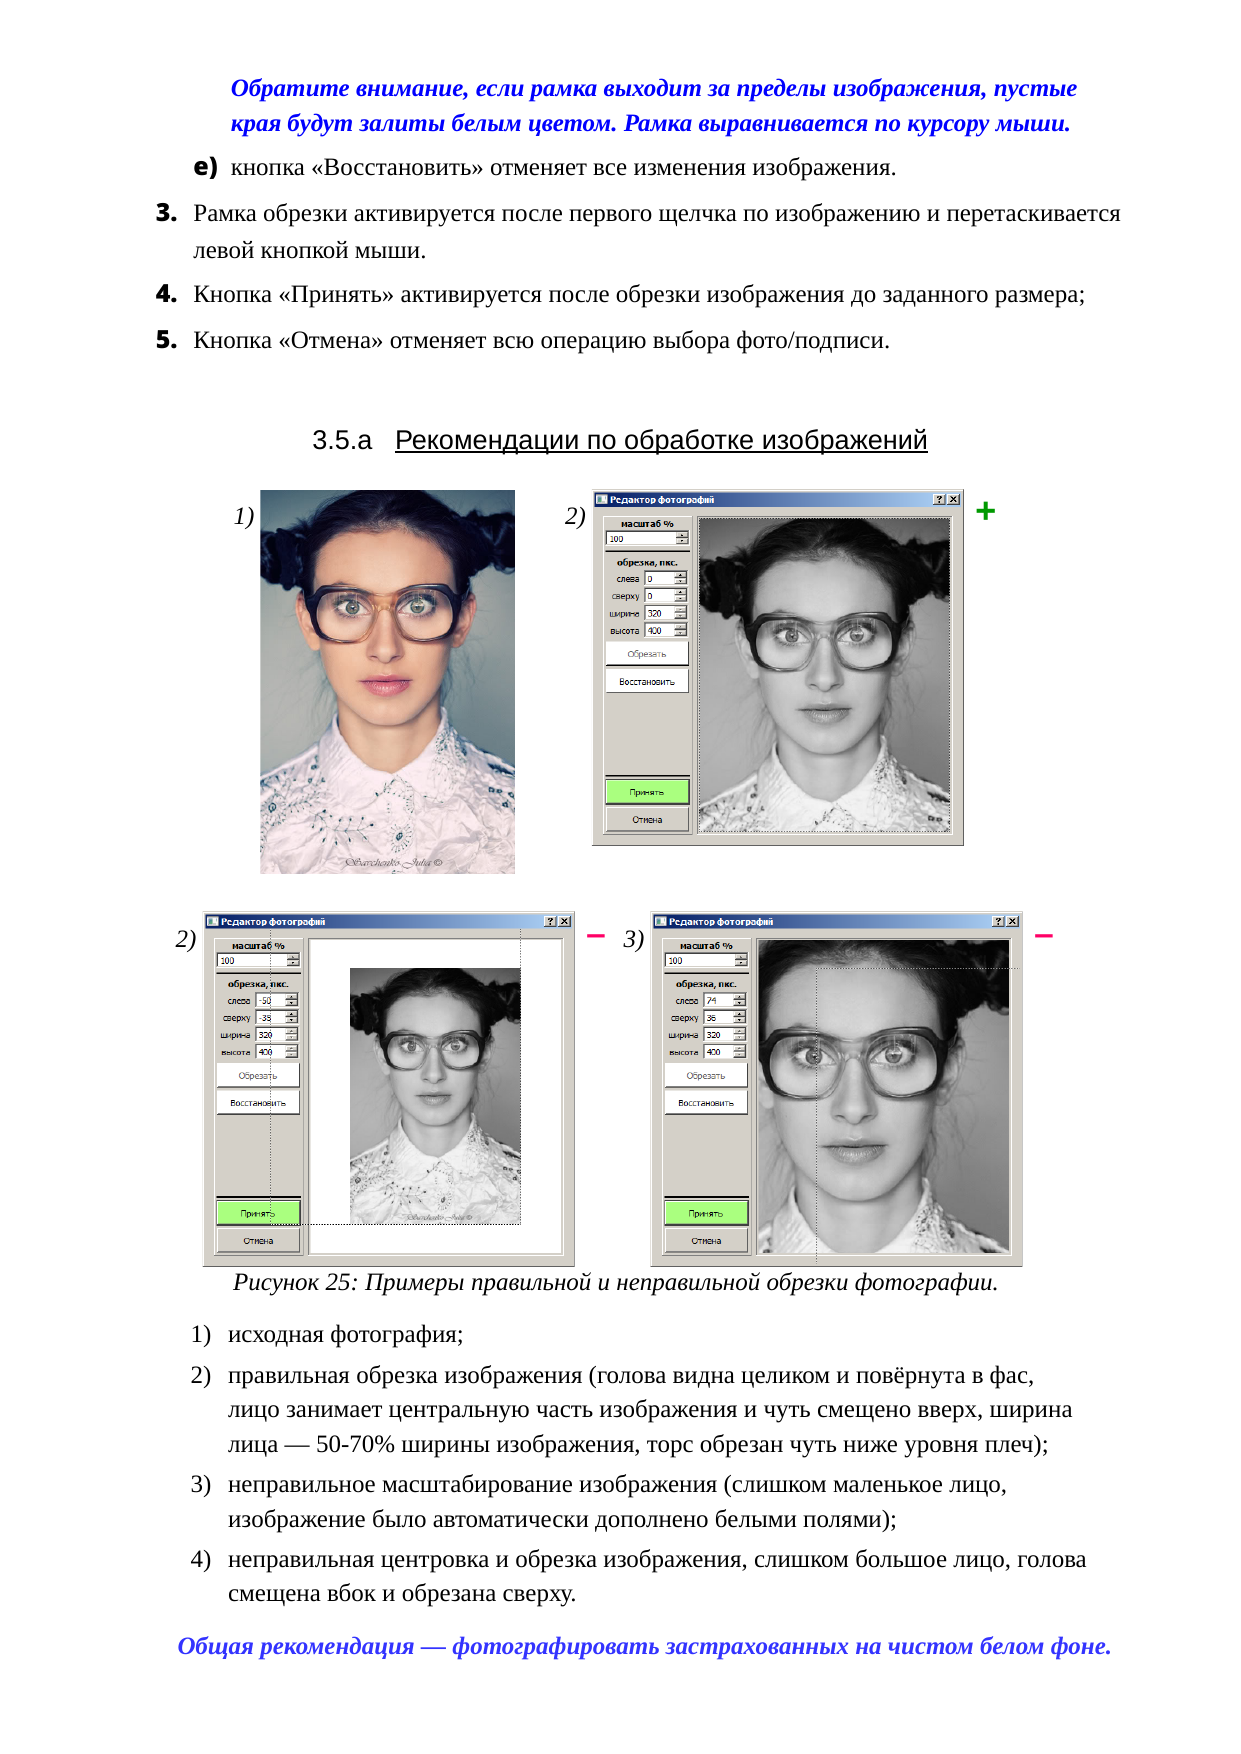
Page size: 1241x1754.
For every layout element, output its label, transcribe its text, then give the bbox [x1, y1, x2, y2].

list Кнопка «Отмена» отменяет всю операцию выбора фото/подписи. [156, 322, 1122, 356]
list правильная обрезка изображения (голова видна целиком и повёрнута в фас, лицо занимает центральную часть изображения и чуть смещено вверх, ширина лица — 50-70% ширины изображения, торс обрезан чуть ниже уровня плеч); [190, 1360, 1087, 1457]
text Общая рекомендация — фотографировать застрахованных на чистом белом фоне. [118, 1631, 1122, 1660]
text 2) – 3) – Рисунок 25: Примеры правильной и неправильной обрезки фотографии. [153, 903, 1087, 1296]
list Кнопка «Принять» активируется после обрезки изображения до заданного размера; [156, 275, 1122, 309]
picture [202, 911, 575, 1267]
list кнопка «Восстановить» отменяет все изменения изображения. [193, 148, 1122, 182]
list неправильное масштабирование изображения (слишком маленькое лицо, изображение было автоматически дополнено белыми полями); [190, 1469, 1087, 1532]
picture [650, 911, 1023, 1267]
list исходная фотография; [190, 1319, 1087, 1348]
list Рамка обрезки активируется после первого щелчка по изображению и перетаскивается левой кнопкой мыши. [156, 195, 1122, 264]
list неправильная центровка и обрезка изображения, слишком большое лицо, голова смещена вбок и обрезана сверху. [190, 1544, 1087, 1607]
picture [591, 489, 964, 846]
picture [260, 490, 515, 874]
text 1) 2) + [153, 479, 1087, 873]
list Обратите внимание, если рамка выходит за пределы изображения, пустые края будут залиты белым цветом. Рамка выравнивается по курсору мыши. [193, 73, 1122, 137]
subtitle Рекомендации по обработке изображений [118, 424, 1122, 455]
